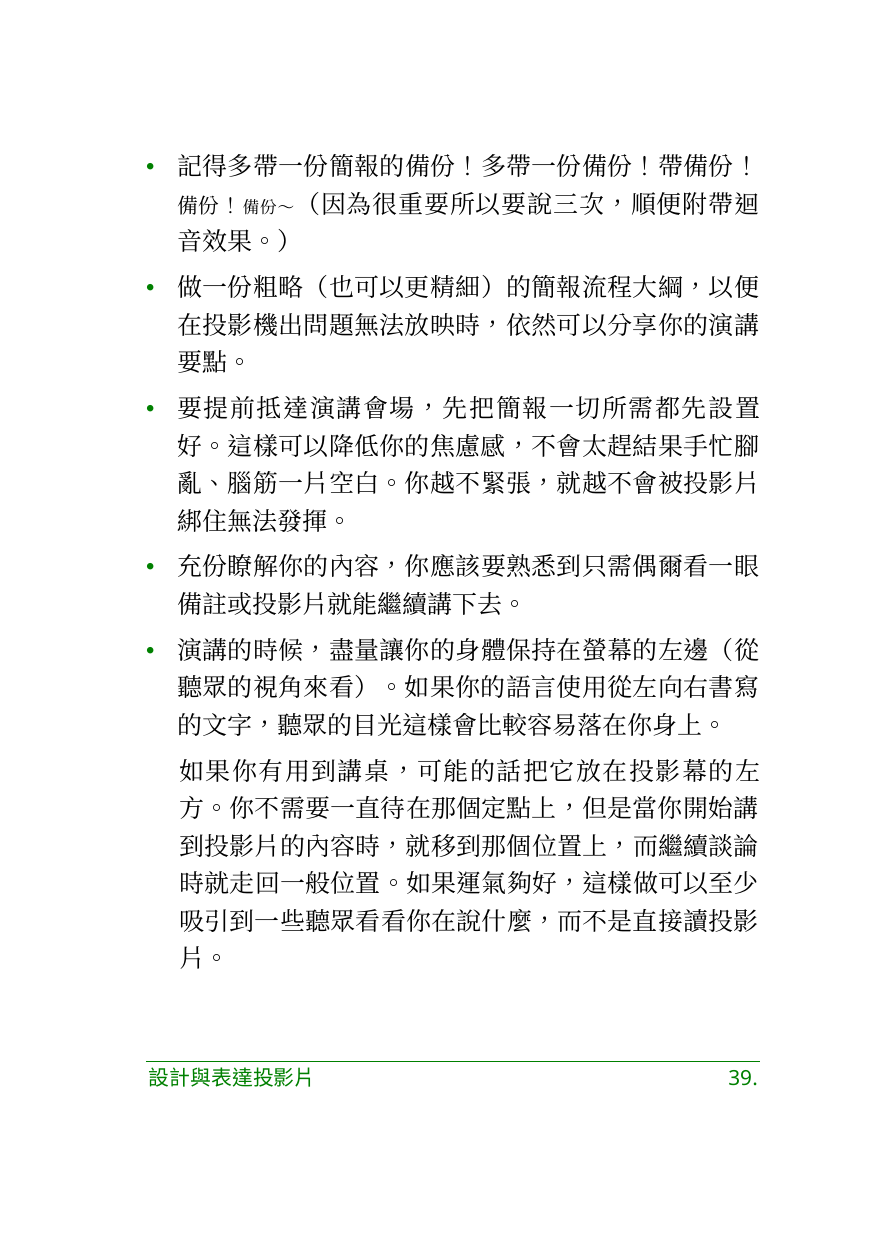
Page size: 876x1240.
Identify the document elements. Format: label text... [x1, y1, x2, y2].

list 做一份粗略（也可以更精細）的簡報流程大綱，以便在投影機出問題無法放映時，依然可以分享你的演講要點。 [146, 267, 760, 379]
list 記得多帶一份簡報的備份！多帶一份備份！帶備份！備份！備份～（因為很重要所以要說三次，順便附帶迴音效果。） [146, 146, 760, 258]
text 如果你有用到講桌，可能的話把它放在投影幕的左方。你不需要一直待在那個定點上，但是當你開始講到投影片的內容時，就移到那個位置上，而繼續談論時就走回一般位置。如果運氣夠好，這樣做可以至少吸引到一些聽眾看看你在說什麼，而不是直接讀投影片。 [179, 750, 760, 975]
list 充份瞭解你的內容，你應該要熟悉到只需偶爾看一眼備註或投影片就能繼續講下去。 [146, 546, 760, 621]
list 演講的時候，盡量讓你的身體保持在螢幕的左邊（從聽眾的視角來看）。如果你的語言使用從左向右書寫的文字，聽眾的目光這樣會比較容易落在你身上。 [146, 629, 760, 742]
list 要提前抵達演講會場，先把簡報一切所需都先設置好。這樣可以降低你的焦慮感，不會太趕結果手忙腳亂、腦筋一片空白。你越不緊張，就越不會被投影片綁住無法發揮。 [146, 387, 760, 537]
